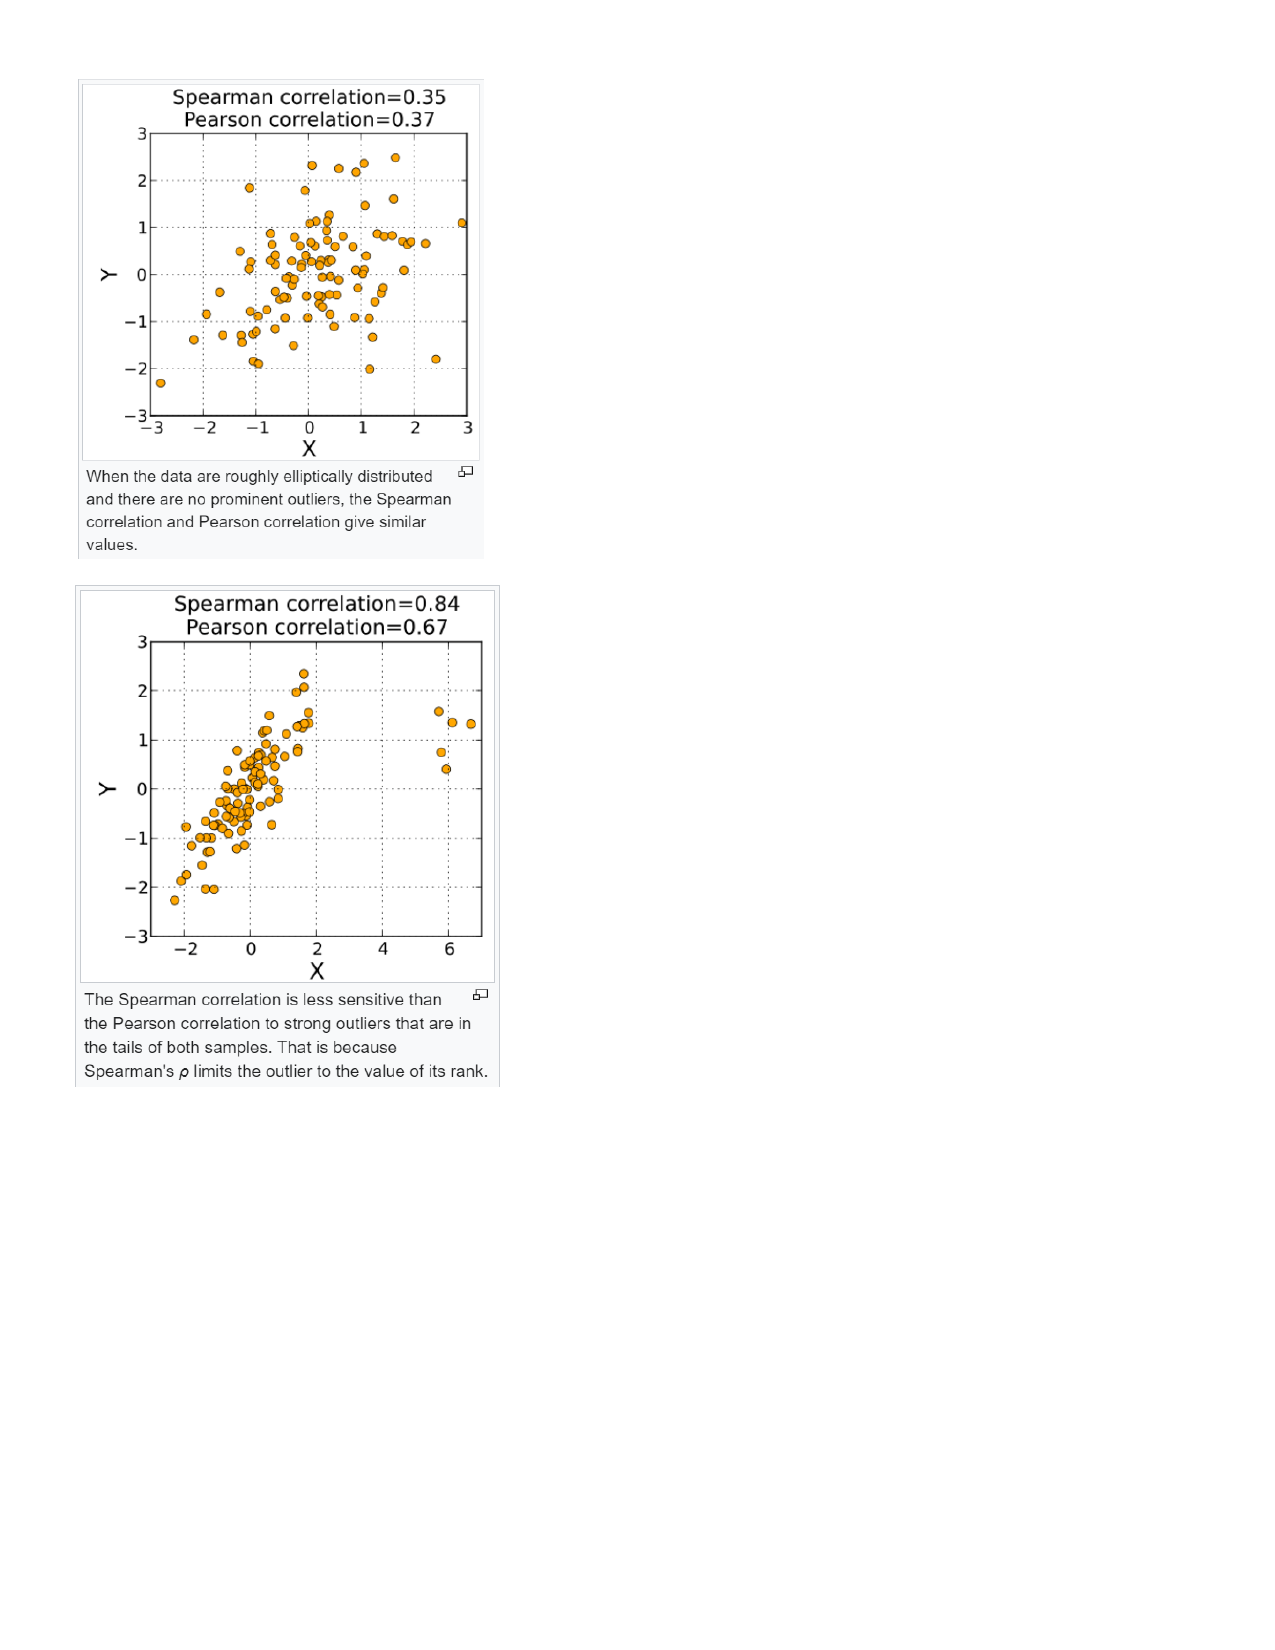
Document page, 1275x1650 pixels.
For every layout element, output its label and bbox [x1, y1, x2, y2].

picture [75, 577, 505, 1087]
picture [75, 75, 484, 559]
